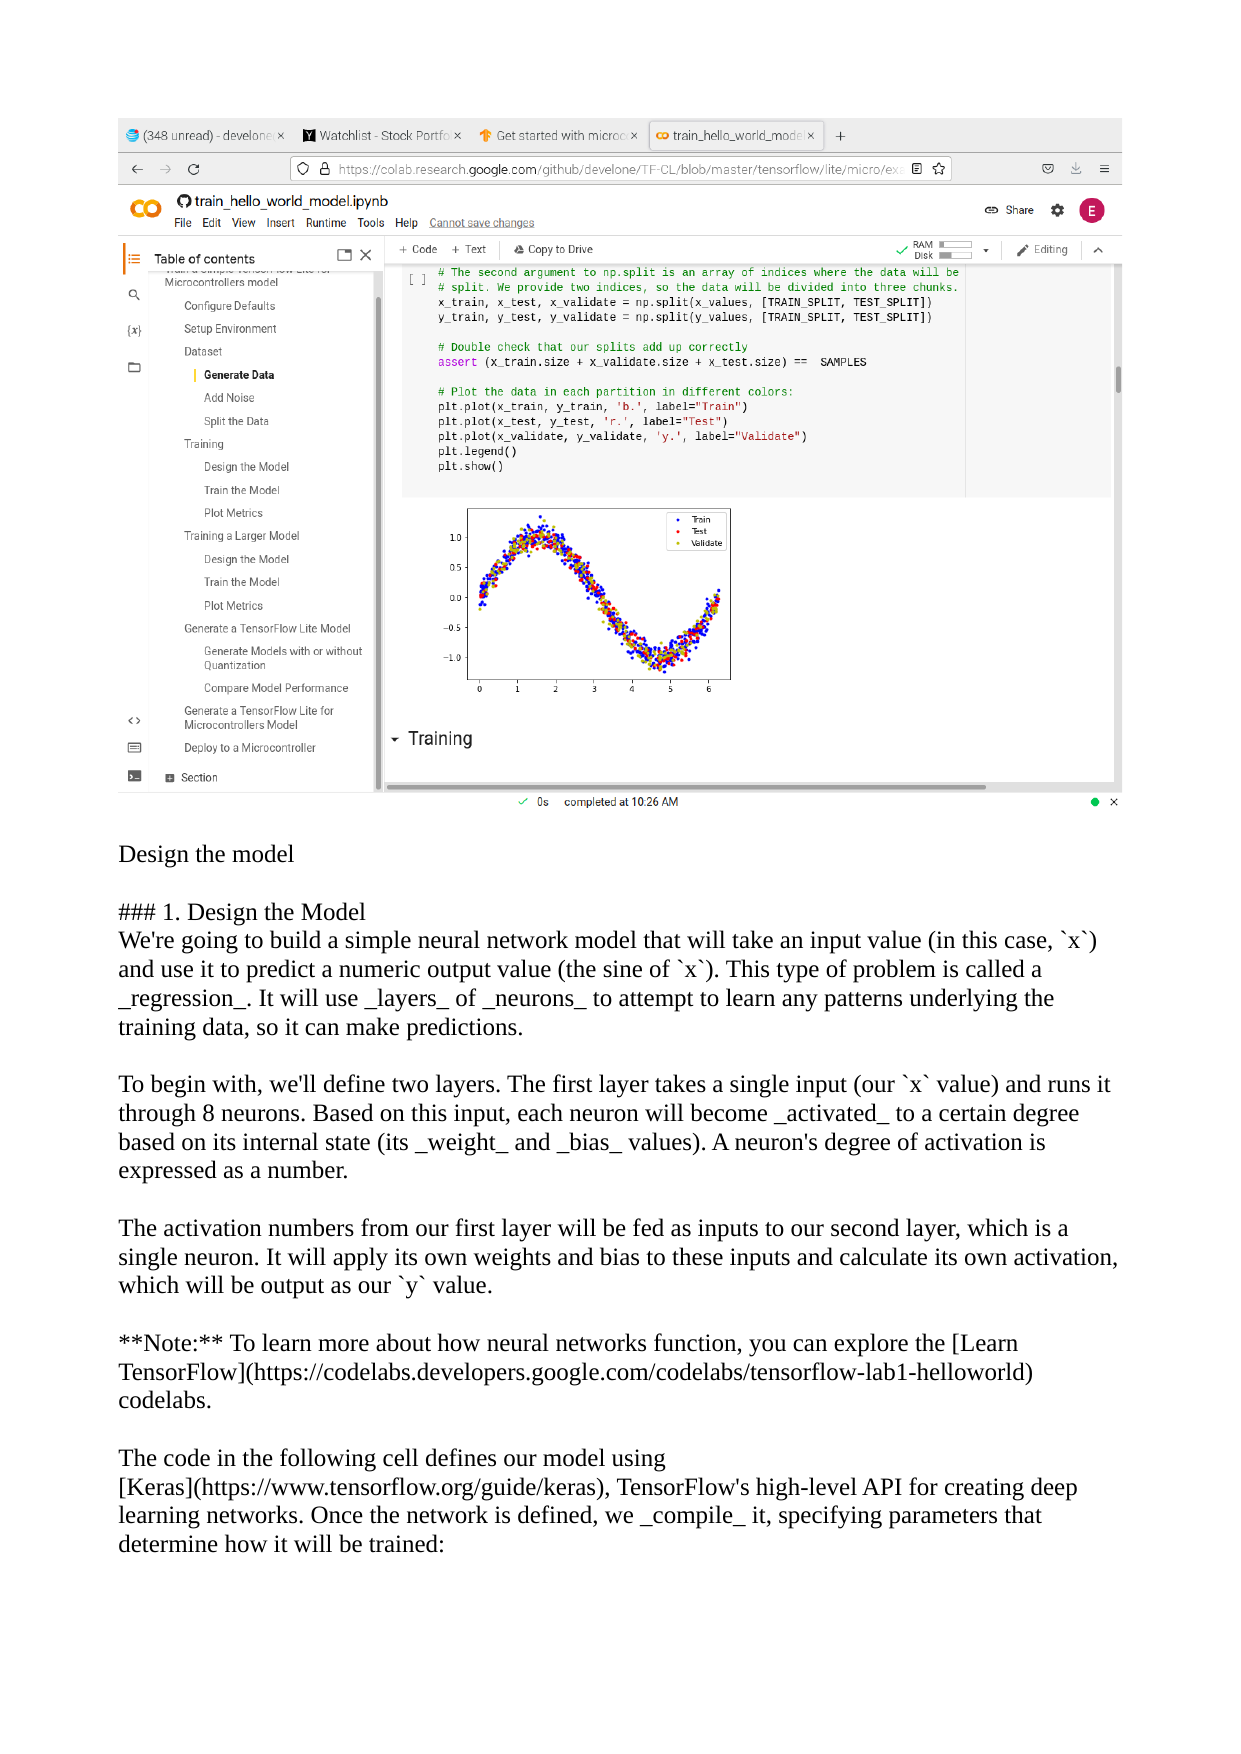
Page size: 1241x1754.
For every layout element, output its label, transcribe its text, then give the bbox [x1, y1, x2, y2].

text Design the model [118, 839, 1122, 868]
picture [118, 118, 1123, 811]
text The code in the following cell defines our model using [Keras](https://www.tensorflow.org/guide/keras), TensorFlow's high-level API for creating deep learning networks. Once the network is defined, we _compile_ it, specifying parameters that determine how it will be trained: [118, 1443, 1122, 1558]
text ### 1. Design the Model [118, 897, 1122, 926]
text The activation numbers from our first layer will be fed as inputs to our second layer, which is a single neuron. It will apply its own weights and bias to these inputs and calculate its own activation, which will be output as our `y` value. [118, 1213, 1122, 1299]
text We're going to build a simple neural network model that will take an input value (in this case, `x`) and use it to predict a numeric output value (the sine of `x`). This type of problem is called a _regression_. It will use _layers_ of _neurons_ to attempt to learn any patterns underlying the training data, so it can make predictions. [118, 926, 1122, 1041]
text To begin with, we'll define two layers. The first layer takes a single input (our `x` value) and runs it through 8 neurons. Based on this input, each neuron will become _activated_ to a certain degree based on its internal state (its _weight_ and _bias_ values). A neuron's degree of activation is expressed as a number. [118, 1069, 1122, 1184]
text **Note:** To learn more about how neural networks function, you can explore the [Learn TensorFlow](https://codelabs.developers.google.com/codelabs/tensorflow-lab1-helloworld) codelabs. [118, 1328, 1122, 1414]
